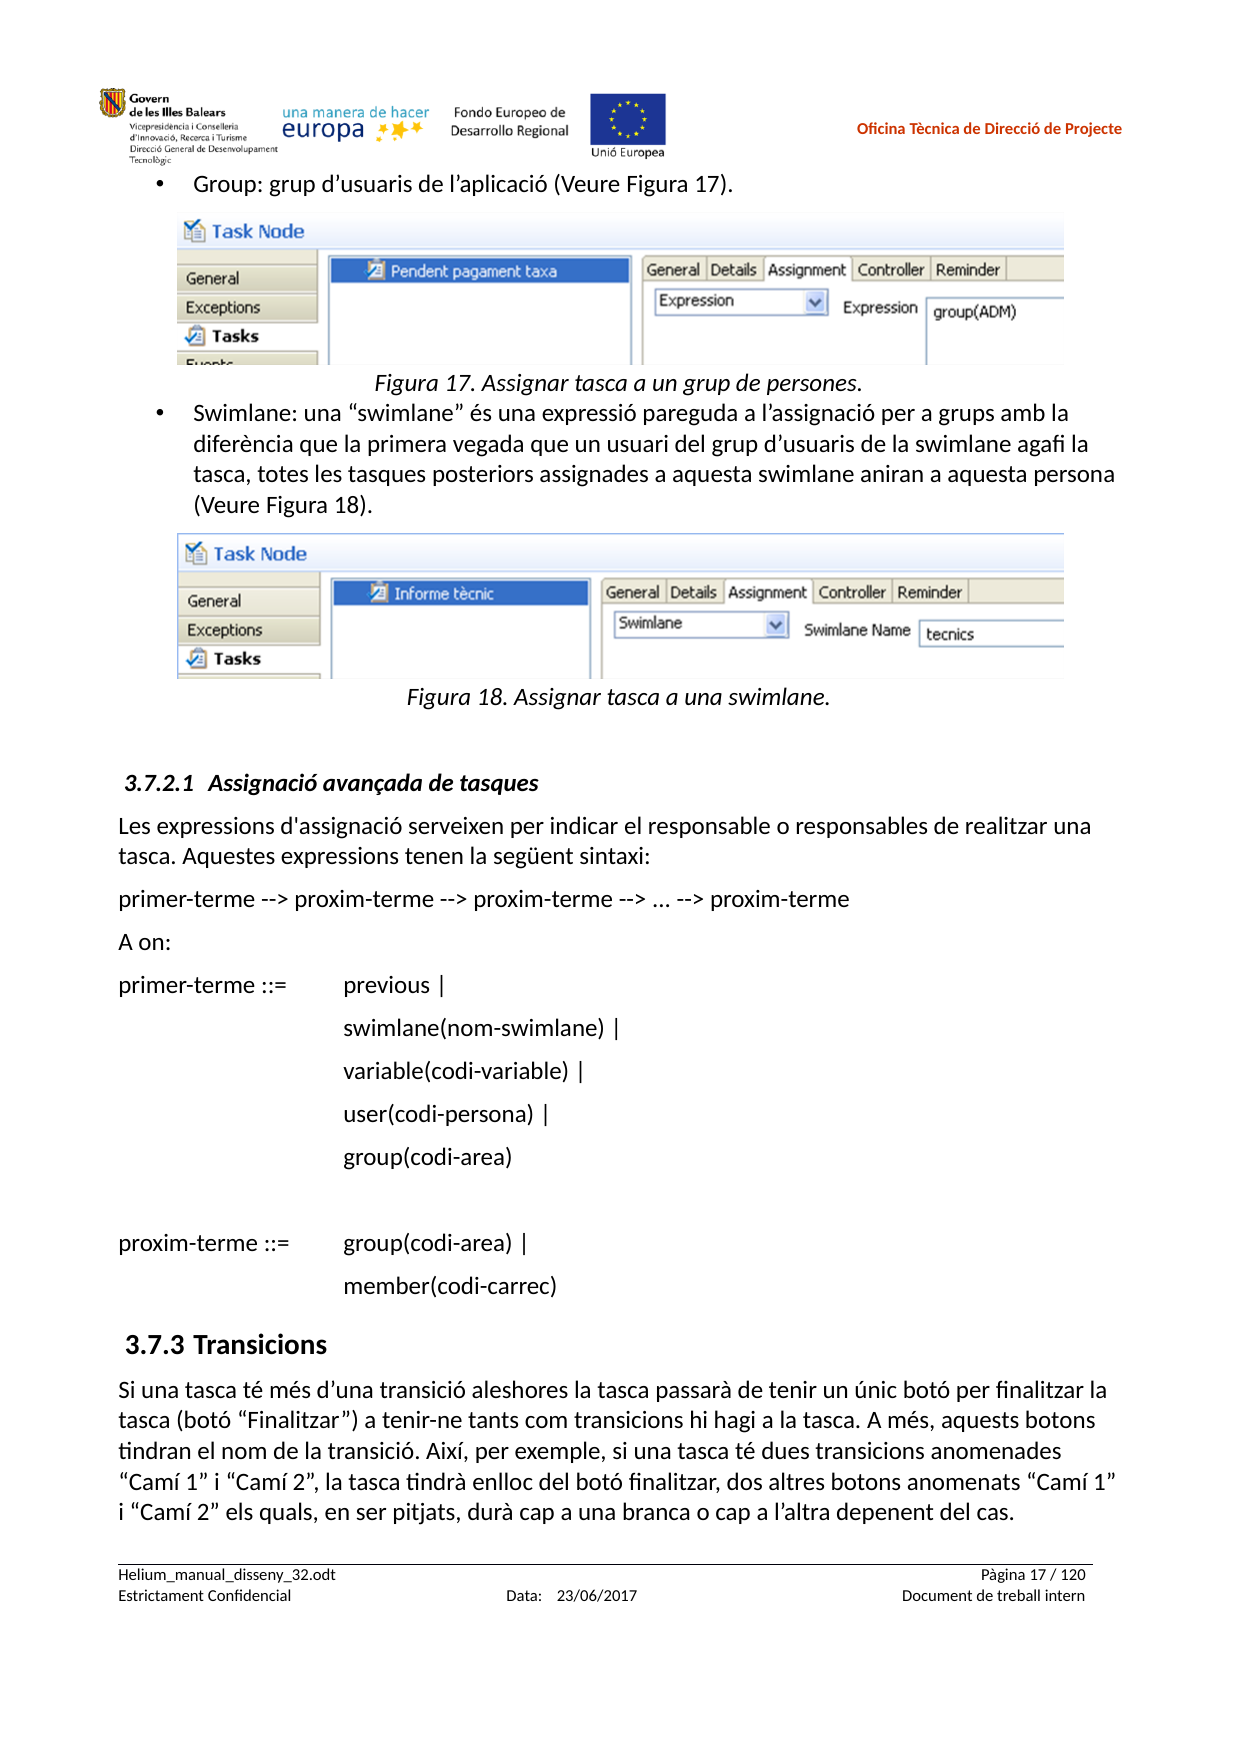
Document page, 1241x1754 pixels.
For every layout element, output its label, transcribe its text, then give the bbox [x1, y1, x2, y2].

text primer-terme ::= previous | [118, 969, 1122, 1000]
subtitle Assignació avançada de tasques [118, 767, 1122, 797]
text user(codi-persona) | [118, 1098, 1122, 1129]
list Figura 17. Assignar tasca a un grup de persones. [175, 367, 1065, 397]
text primer-terme --> proxim-terme --> proxim-terme --> ... --> proxim-terme [118, 883, 1122, 914]
list Swimlane: una “swimlane” és una expressió pareguda a l’assignació per a grups amb la diferència que la primera vegada que un usuari del grup d’usuaris de la swimlane agafi la tasca, totes les tasques posteriors assignades a aquesta swimlane aniran a aquesta persona (Veure Figura 18). [156, 198, 1122, 519]
text Figura 18. Assignar tasca a una swimlane. [175, 681, 1065, 711]
text Si una tasca té més d’una transició aleshores la tasca passarà de tenir un únic botó per finalitzar la tasca (botó “Finalitzar”) a tenir-ne tants com transicions hi hagi a la tasca. A més, aquests botons tindran el nom de la transició. Així, per exemple, si una tasca té dues transicions anomenades “Camí 1” i “Camí 2”, la tasca tindrà enlloc del botó finalitzar, dos altres botons anomenats “Camí 1” i “Camí 2” els quals, en ser pitjats, durà cap a una branca o cap a l’altra depenent del cas. [118, 1374, 1122, 1527]
text group(codi-area) [118, 1141, 1122, 1172]
picture [175, 211, 1065, 367]
text A on: [118, 926, 1122, 957]
text swimlane(nom-swimlane) | [118, 1012, 1122, 1043]
list Group: grup d’usuaris de l’aplicació (Veure Figura 17). [156, 168, 1122, 198]
picture [99, 87, 668, 166]
text variable(codi-variable) | [118, 1055, 1122, 1086]
picture [175, 532, 1065, 681]
subtitle Transicions [118, 1326, 1122, 1362]
text Les expressions d'assignació serveixen per indicar el responsable o responsables de realitzar una tasca. Aquestes expressions tenen la següent sintaxi: [118, 810, 1122, 871]
text proxim-terme ::= group(codi-area) | [118, 1227, 1122, 1258]
text member(codi-carrec) [118, 1271, 1122, 1301]
